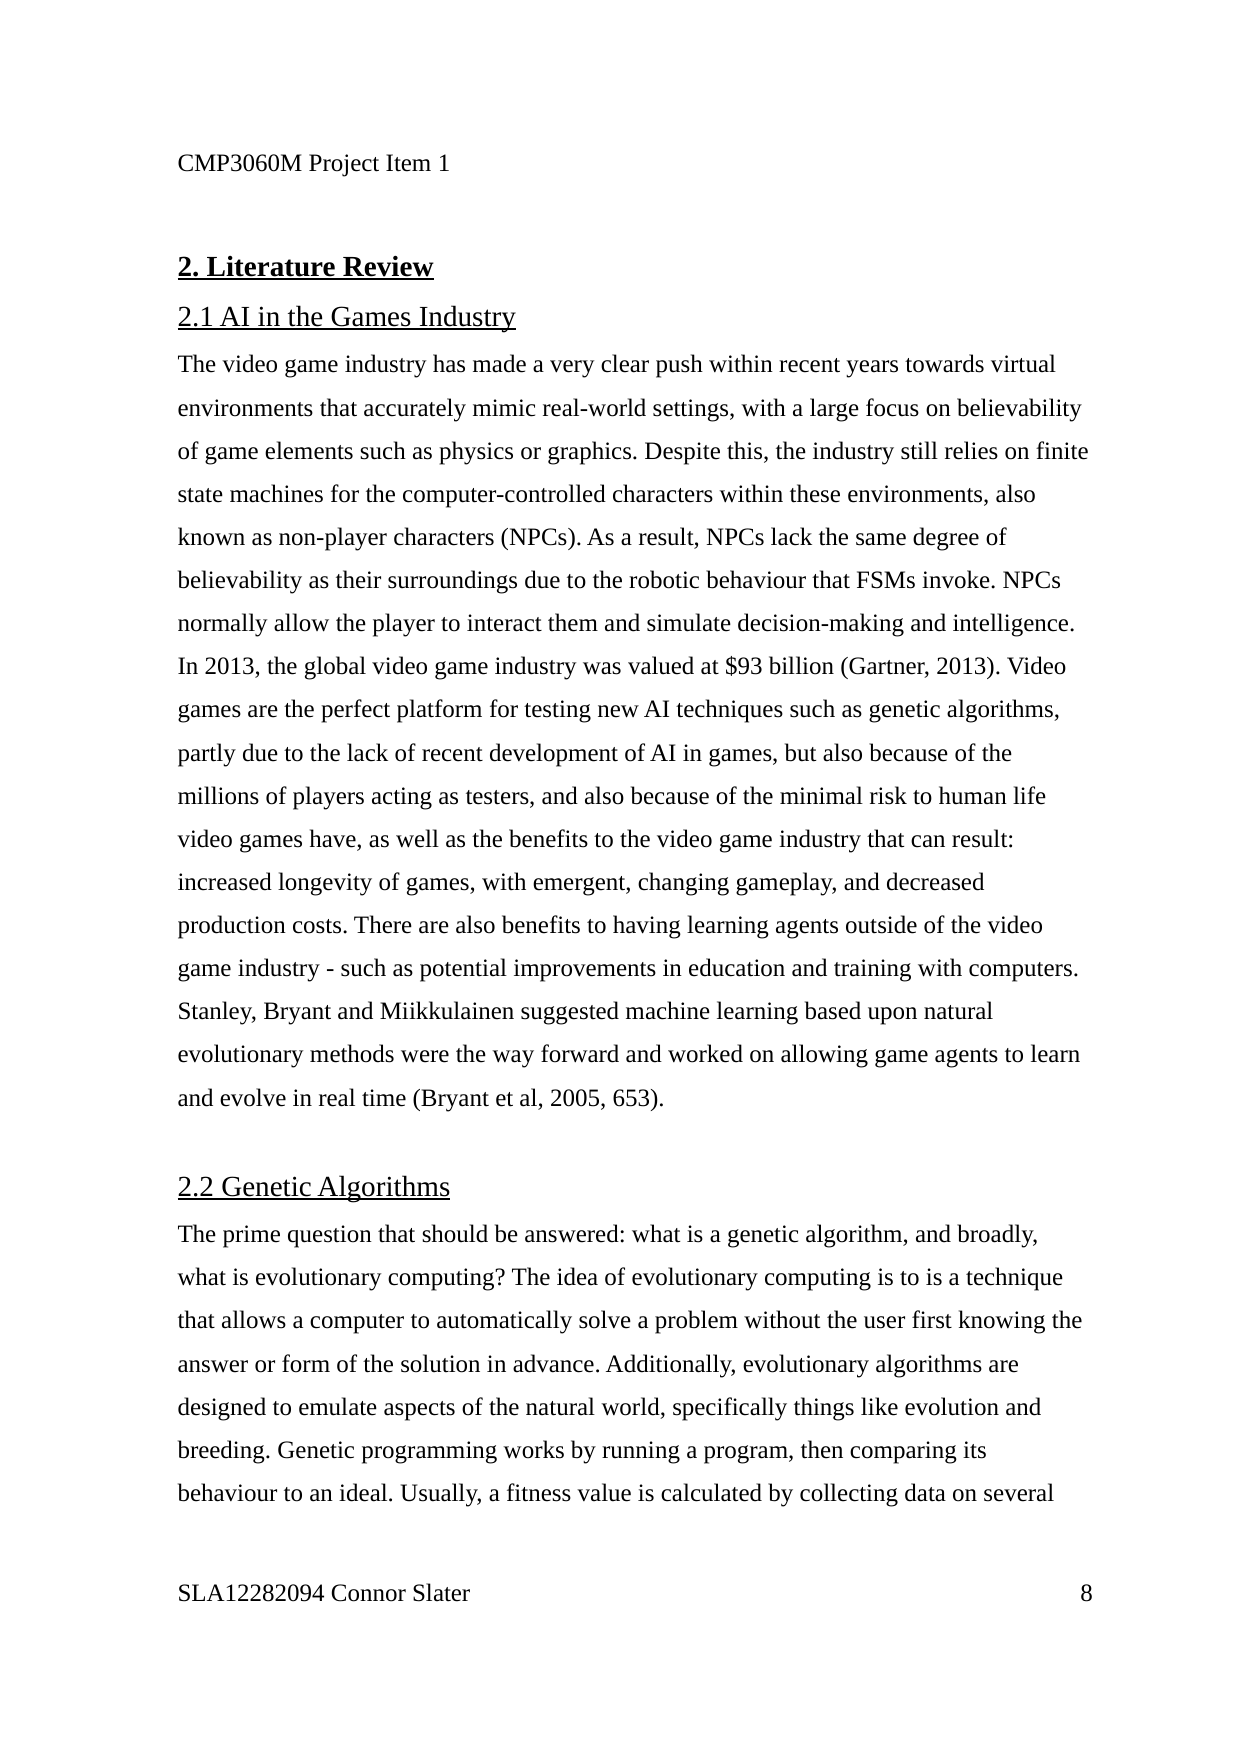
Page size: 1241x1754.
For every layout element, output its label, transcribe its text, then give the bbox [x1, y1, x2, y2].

text 2.2 Genetic Algorithms [177, 1169, 1093, 1202]
text 2. Literature Review [177, 249, 1093, 282]
text 2.1 AI in the Games Industry [177, 299, 1093, 333]
text The prime question that should be answered: what is a genetic algorithm, and broadly, what is evolutionary computing? The idea of evolutionary computing is to is a technique that allows a computer to automatically solve a problem without the user first knowing the answer or form of the solution in advance. Additionally, evolutionary algorithms are designed to emulate aspects of the natural world, specifically things like evolution and breeding. Genetic programming works by running a program, then comparing its behaviour to an ideal. Usually, a fitness value is calculated by collecting data on several [177, 1219, 1093, 1507]
text The video game industry has made a very clear push within recent years towards virtual environments that accurately mimic real-world settings, with a large focus on believability of game elements such as physics or graphics. Despite this, the industry still relies on finite state machines for the computer-controlled characters within these environments, also known as non-player characters (NPCs). As a result, NPCs lack the same degree of believability as their surroundings due to the robotic behaviour that FSMs invoke. NPCs normally allow the player to interact them and simulate decision-making and intelligence. In 2013, the global video game industry was valued at $93 billion (Gartner, 2013). Video games are the perfect platform for testing new AI techniques such as genetic algorithms, partly due to the lack of recent development of AI in games, but also because of the millions of players acting as testers, and also because of the minimal risk to human life video games have, as well as the benefits to the video game industry that can result: increased longevity of games, with emergent, changing gameplay, and decreased production costs. There are also benefits to having learning agents outside of the video game industry - such as potential improvements in education and training with computers. Stanley, Bryant and Miikkulainen suggested machine learning based upon natural evolutionary methods were the way forward and worked on allowing game agents to learn and evolve in real time (Bryant et al, 2005, 653). [177, 349, 1093, 1111]
